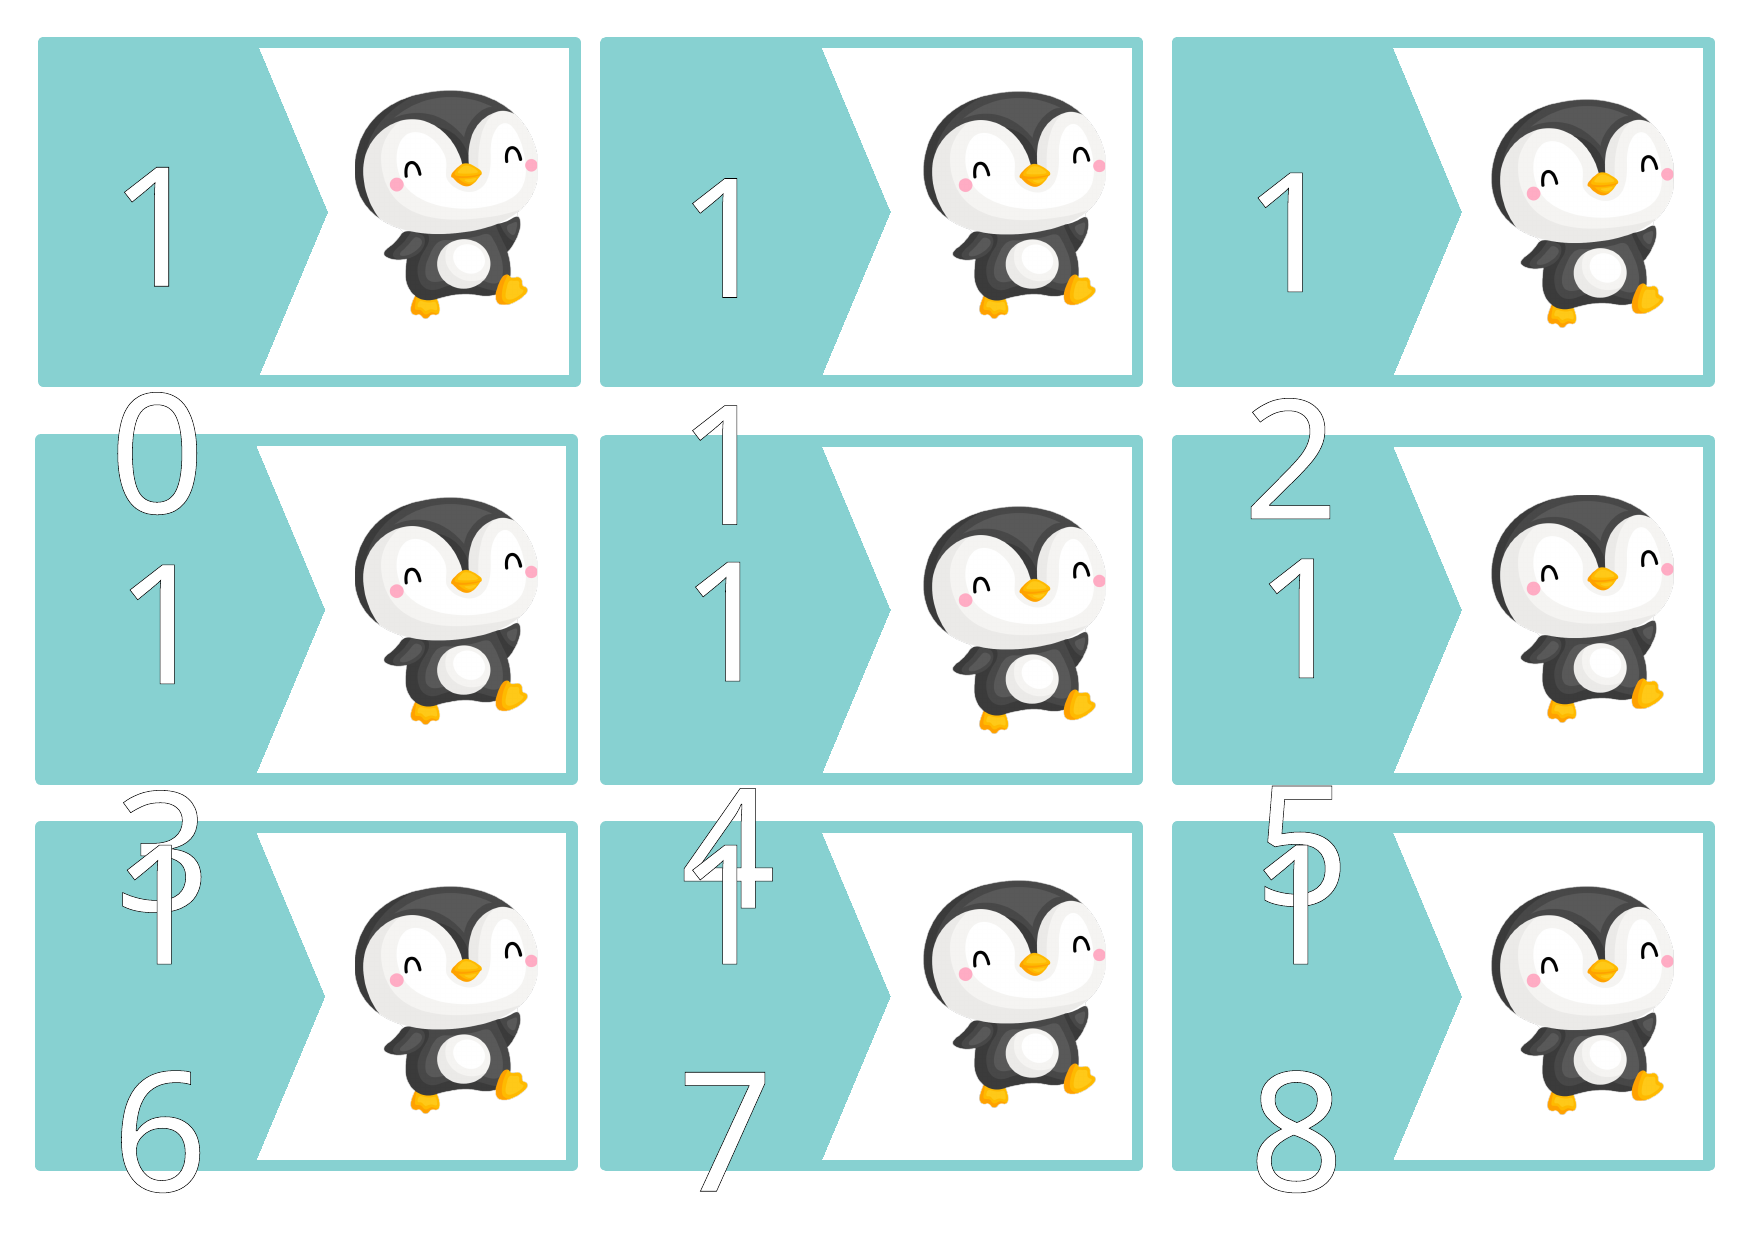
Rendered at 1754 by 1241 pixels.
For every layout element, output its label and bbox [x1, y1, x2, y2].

picture [923, 880, 1106, 1108]
picture [923, 506, 1106, 734]
picture [355, 886, 538, 1114]
picture [355, 497, 538, 725]
picture [1491, 886, 1674, 1115]
picture [1491, 495, 1674, 723]
picture [1491, 99, 1674, 328]
picture [923, 91, 1106, 319]
picture [355, 90, 538, 319]
